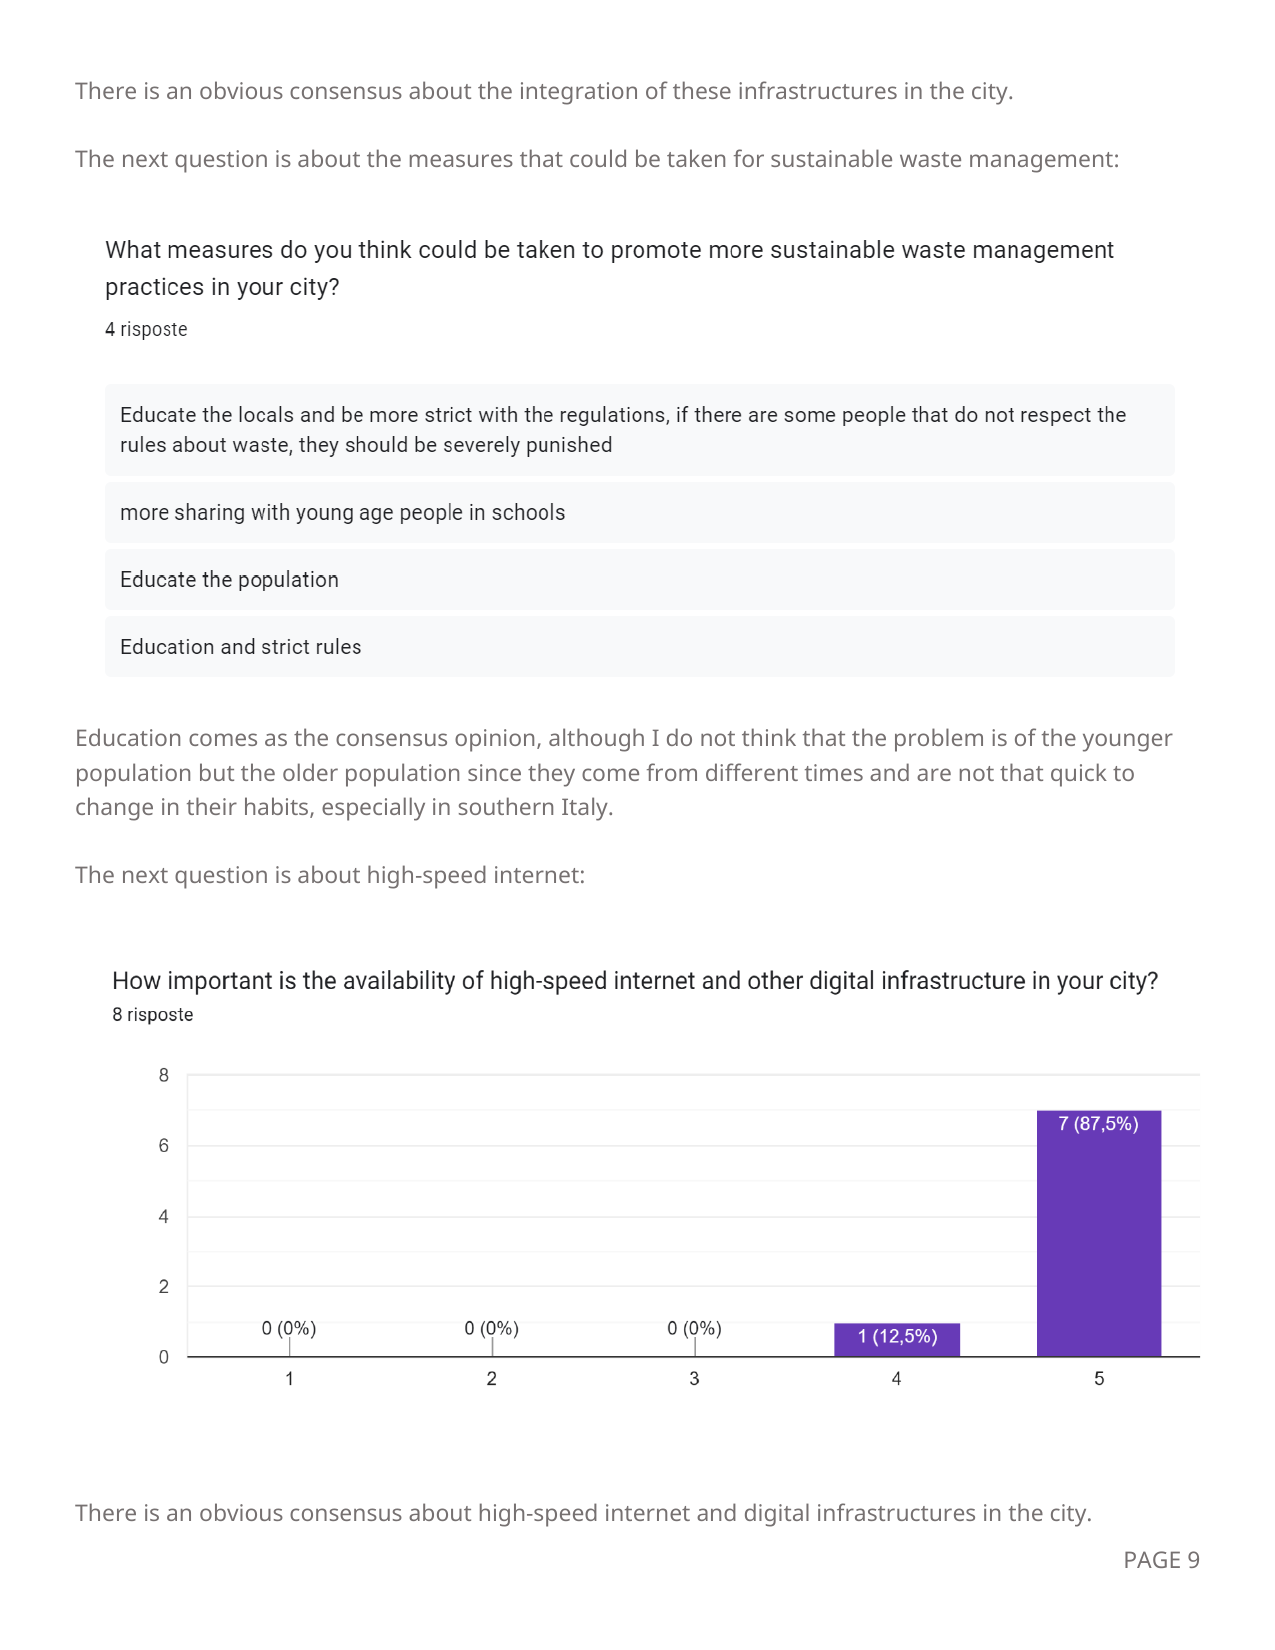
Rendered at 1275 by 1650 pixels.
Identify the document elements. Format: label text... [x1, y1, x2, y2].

text Education comes as the consensus opinion, although I do not think that the problem is of the younger population but the older population since they come from different times and are not that quick to change in their habits, especially in southern Italy. [75, 722, 1200, 822]
text There is an obvious consensus about the integration of these infrastructures in the city. [75, 75, 1200, 106]
text There is an obvious consensus about high-speed internet and digital infrastructures in the city. [75, 1497, 1200, 1529]
text The next question is about the measures that could be taken for sustainable waste management: [75, 143, 1200, 174]
text The next question is about high-speed internet: [75, 859, 1200, 890]
